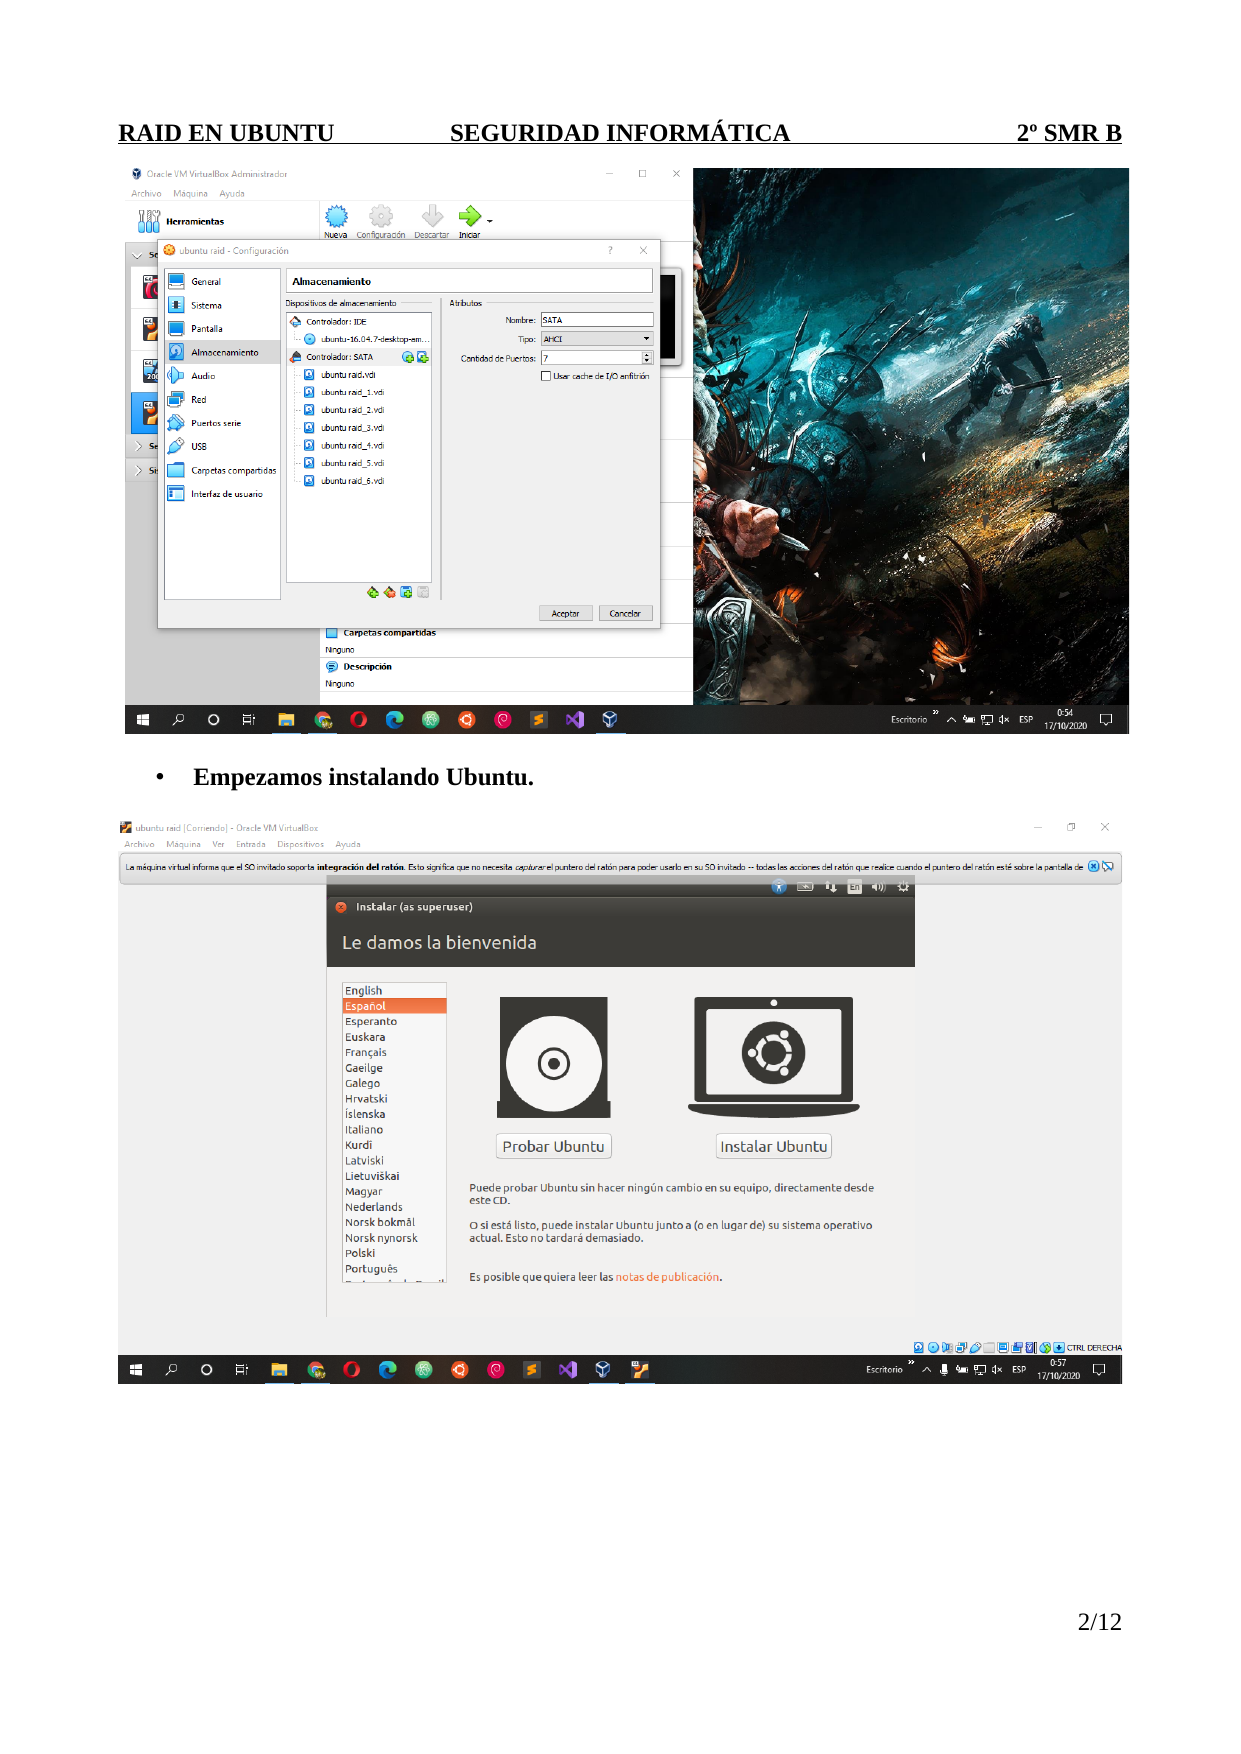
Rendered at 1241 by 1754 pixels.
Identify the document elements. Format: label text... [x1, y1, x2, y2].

list Empezamos instalando Ubuntu. [156, 762, 1122, 791]
picture [118, 819, 1123, 1384]
picture [125, 168, 1130, 734]
